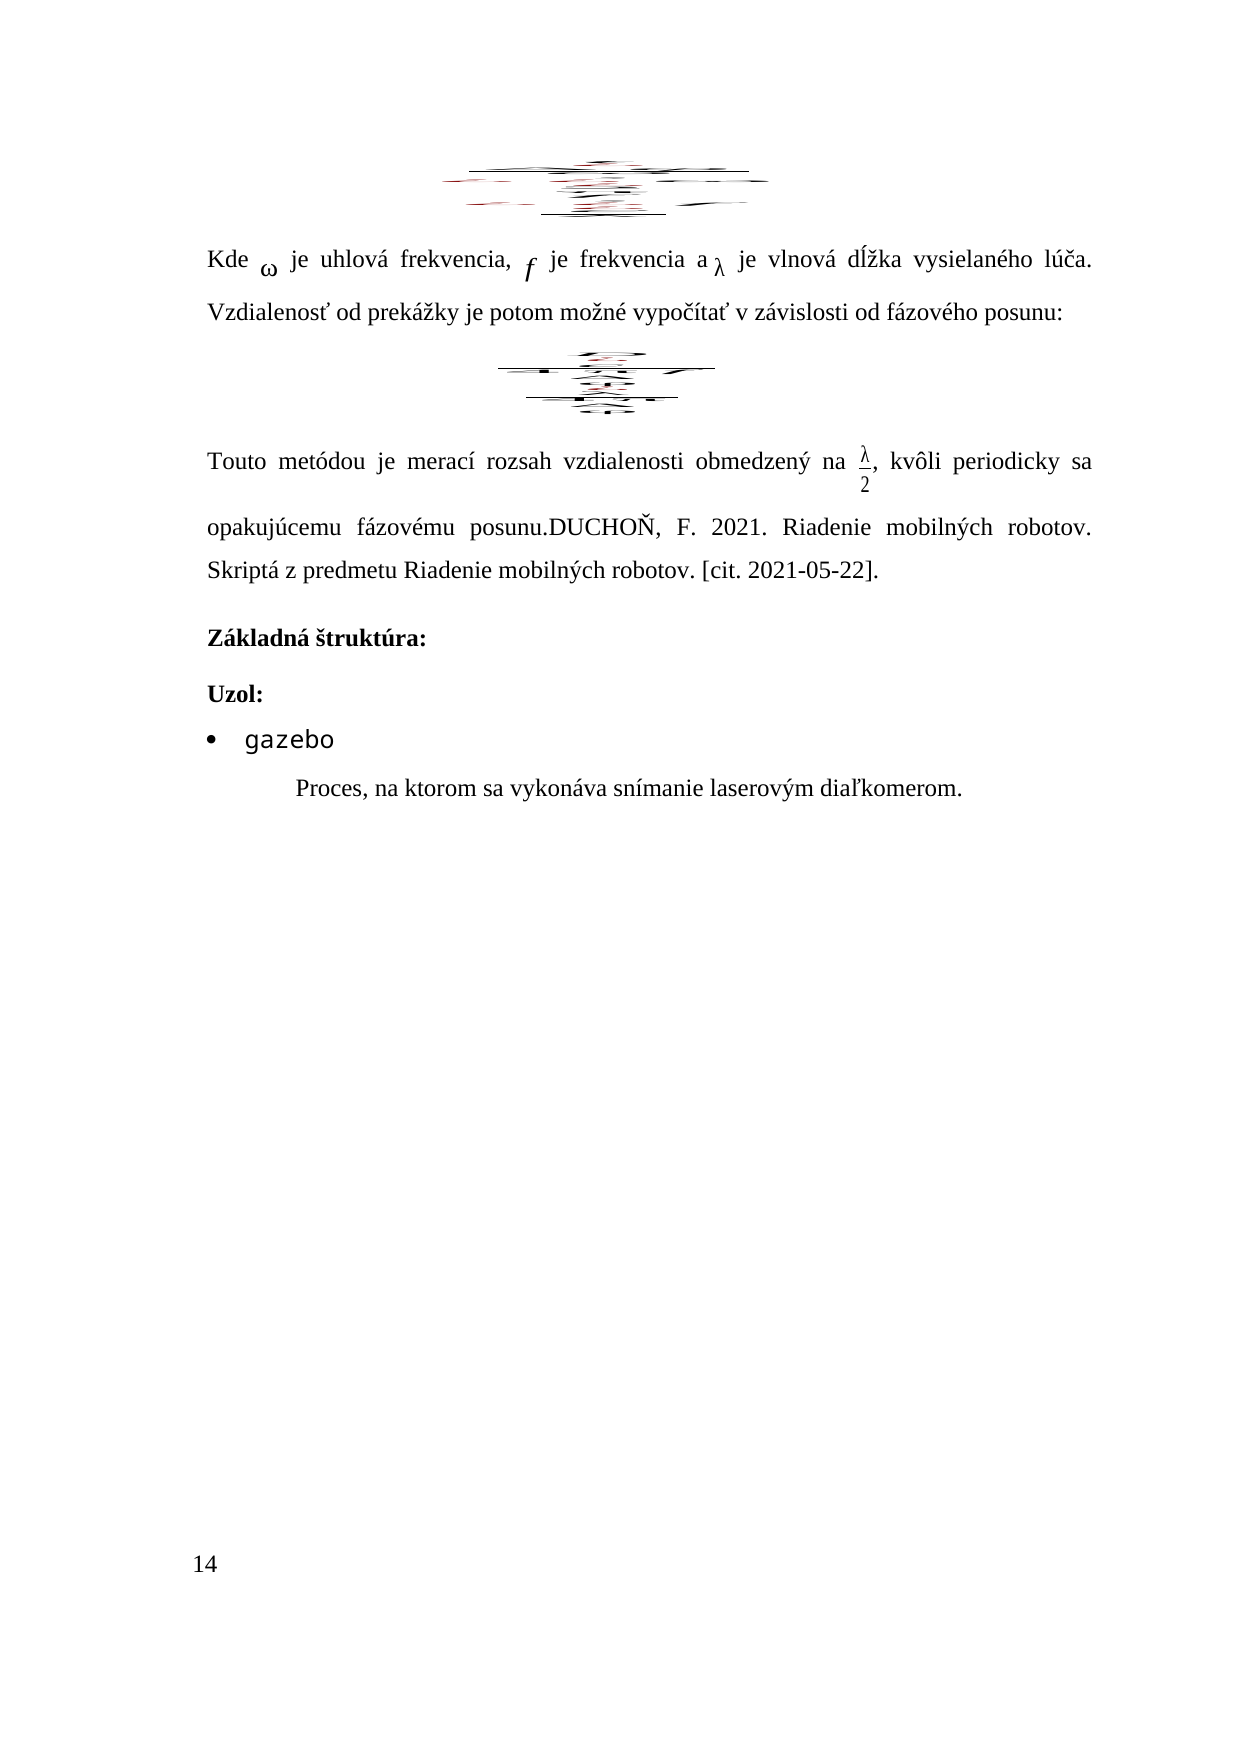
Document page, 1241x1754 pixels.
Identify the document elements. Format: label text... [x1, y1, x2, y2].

table_header [1004, 340, 1093, 441]
text Uzol: [207, 679, 1092, 708]
text Touto metódou je merací rozsah vzdialenosti obmedzený na , kvôli periodicky sa opakujúcemu fázovému posunu.[1] [207, 441, 1092, 584]
table_header [207, 340, 1004, 441]
text Proces, na ktorom sa vykonáva snímanie laserovým diaľkomerom. [295, 773, 1092, 802]
text Kde je uhlová frekvencia, je frekvencia a je vlnová dĺžka vysielaného lúča. Vzdialenosť od prekážky je potom možné vypočítať v závislosti od fázového posunu: [207, 244, 1092, 325]
table_header [207, 148, 1004, 244]
table_header [1004, 148, 1093, 244]
list gazebo [207, 722, 1092, 756]
text Základná štruktúra: [207, 623, 1092, 652]
